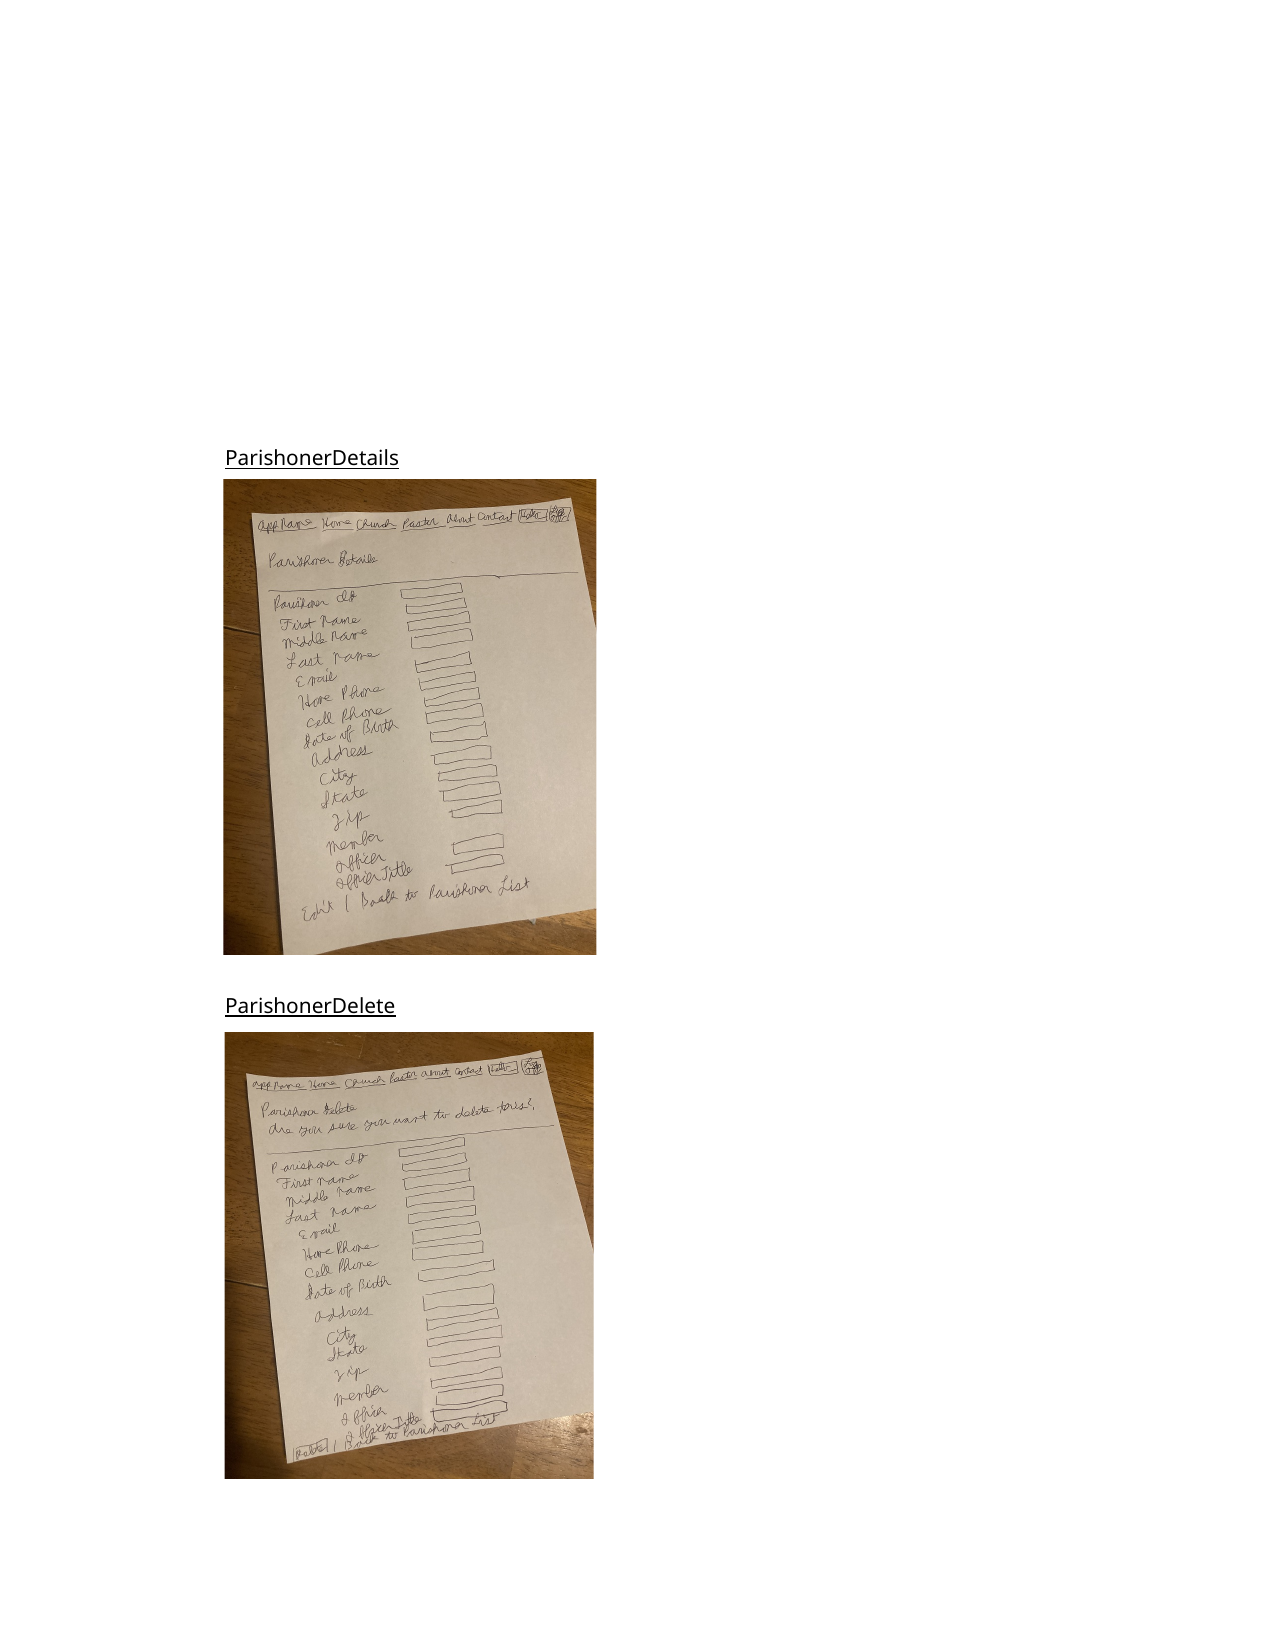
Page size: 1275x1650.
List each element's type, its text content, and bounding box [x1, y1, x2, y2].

picture [224, 1032, 594, 1479]
picture [223, 479, 597, 955]
text ParishonerDelete [150, 991, 1125, 1019]
text ParishonerDetails [150, 443, 1125, 472]
